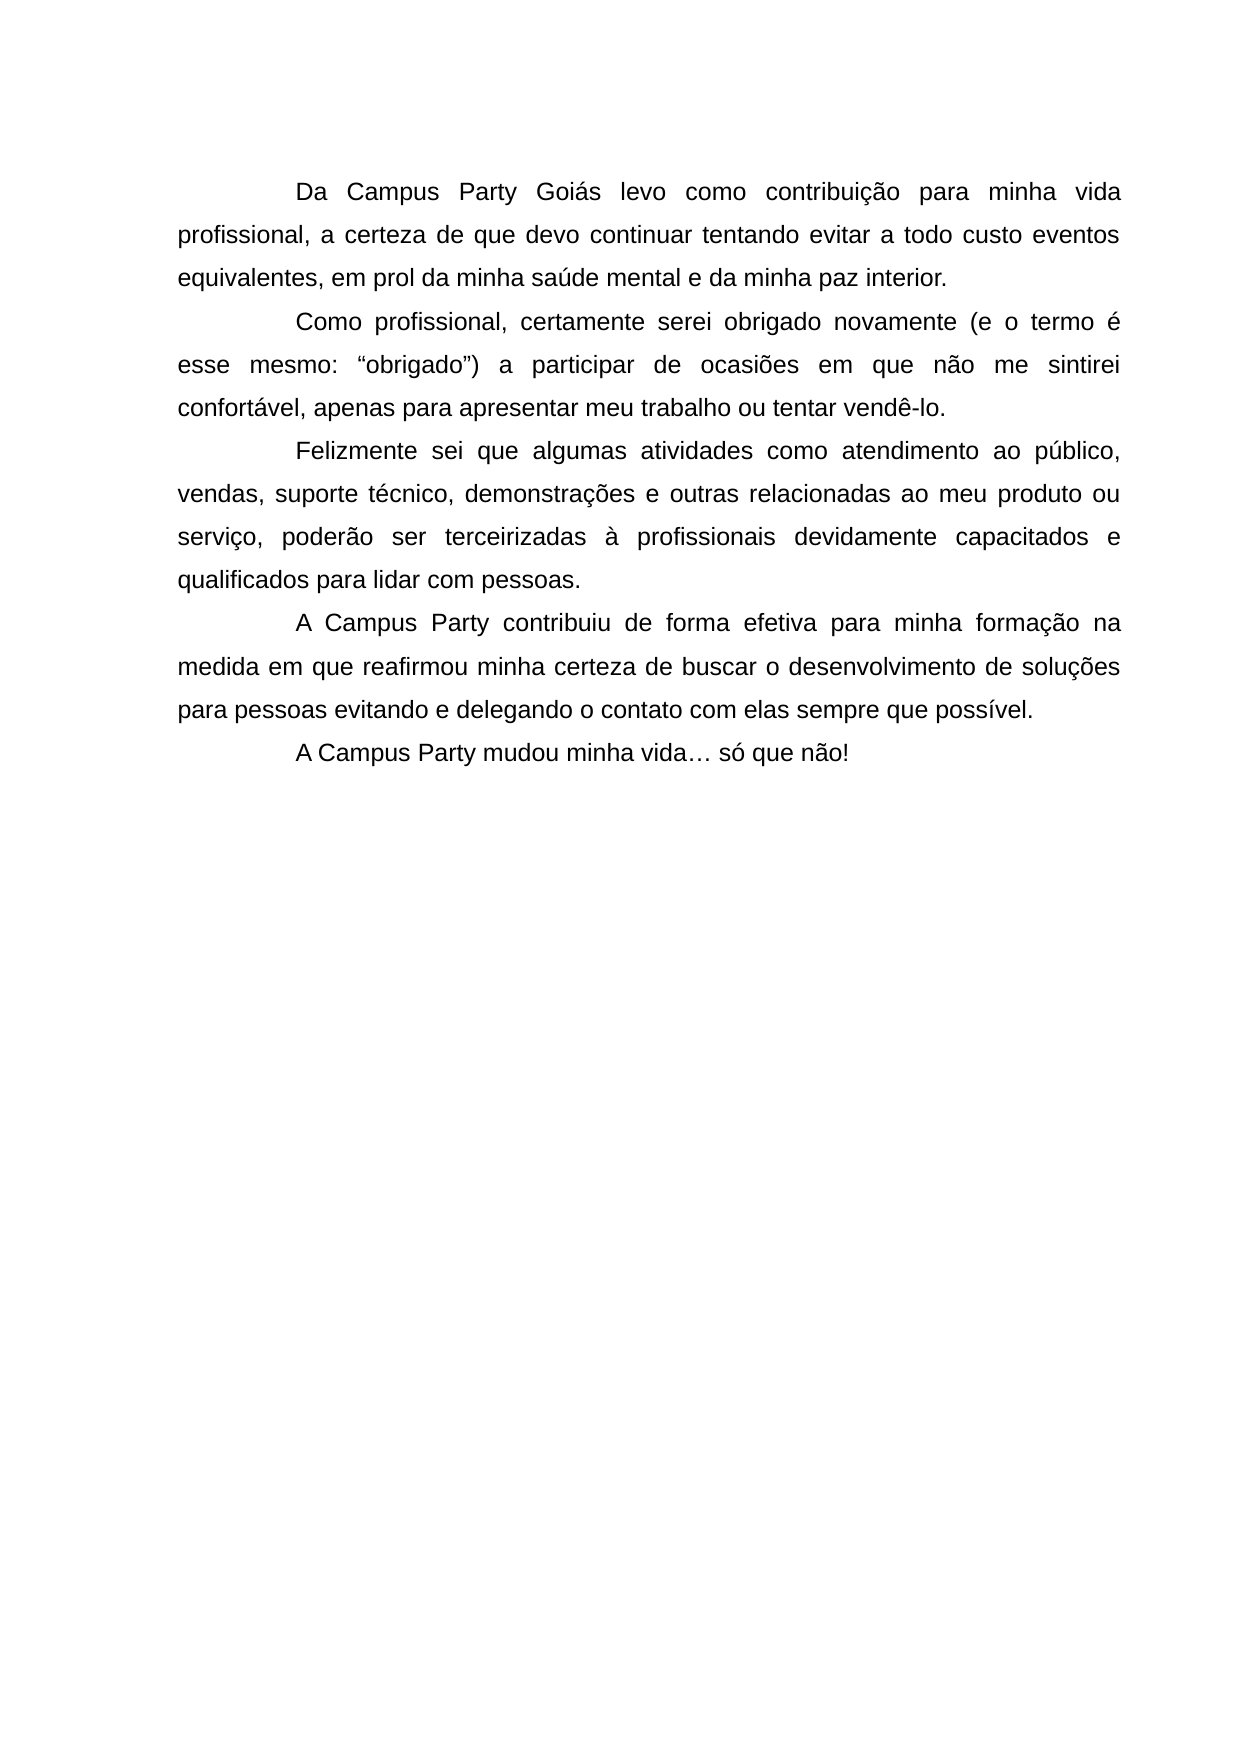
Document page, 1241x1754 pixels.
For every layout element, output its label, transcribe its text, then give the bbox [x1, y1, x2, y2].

text A Campus Party mudou minha vida… só que não! [177, 738, 1122, 767]
text A Campus Party contribuiu de forma efetiva para minha formação na medida em que reafirmou minha certeza de buscar o desenvolvimento de soluções para pessoas evitando e delegando o contato com elas sempre que possível. [177, 608, 1122, 723]
text Como profissional, certamente serei obrigado novamente (e o termo é esse mesmo: “obrigado”) a participar de ocasiões em que não me sintirei confortável, apenas para apresentar meu trabalho ou tentar vendê-lo. [177, 307, 1122, 422]
text Da Campus Party Goiás levo como contribuição para minha vida profissional, a certeza de que devo continuar tentando evitar a todo custo eventos equivalentes, em prol da minha saúde mental e da minha paz interior. [177, 177, 1122, 292]
text Felizmente sei que algumas atividades como atendimento ao público, vendas, suporte técnico, demonstrações e outras relacionadas ao meu produto ou serviço, poderão ser terceirizadas à profissionais devidamente capacitados e qualificados para lidar com pessoas. [177, 436, 1122, 594]
